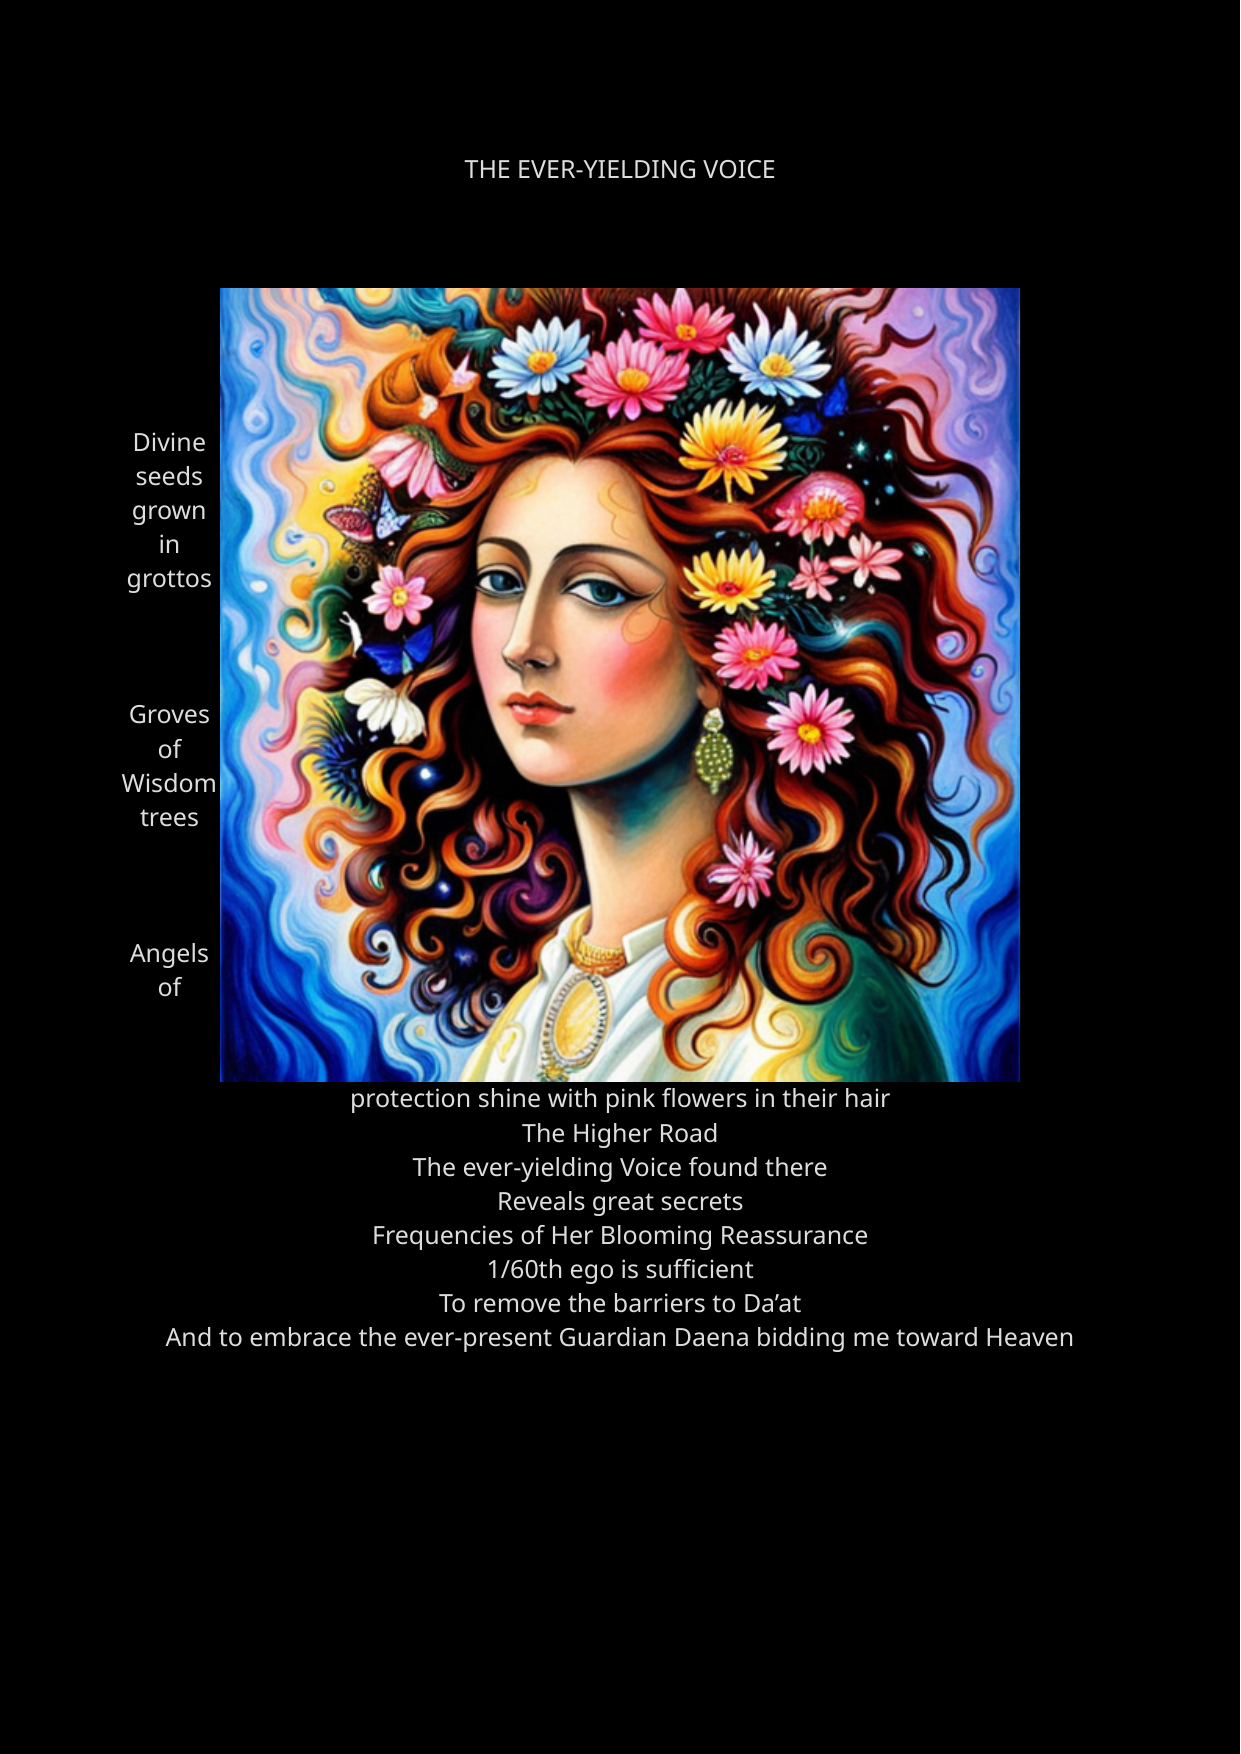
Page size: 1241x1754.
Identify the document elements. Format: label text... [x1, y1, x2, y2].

text [1020, 697, 1122, 833]
text Frequencies of Her Blooming Reassurance [118, 1217, 1122, 1251]
text THE EVER-YIELDING VOICE [118, 152, 1122, 186]
text To remove the barriers to Da’at [118, 1286, 1122, 1319]
text [1020, 425, 1122, 595]
text Reveals great secrets [118, 1183, 1122, 1217]
text The ever-yielding Voice found there [118, 1149, 1122, 1183]
picture [220, 288, 1020, 1082]
text Groves of Wisdom trees [118, 697, 220, 833]
text Divine seeds grown in grottos [118, 425, 220, 595]
text Angels of protection shine with pink flowers in their hair [118, 936, 1122, 1115]
text The Higher Road [118, 1115, 1122, 1149]
text 1/60th ego is sufficient [118, 1251, 1122, 1286]
text And to embrace the ever-present Guardian Daena bidding me toward Heaven [118, 1319, 1122, 1354]
